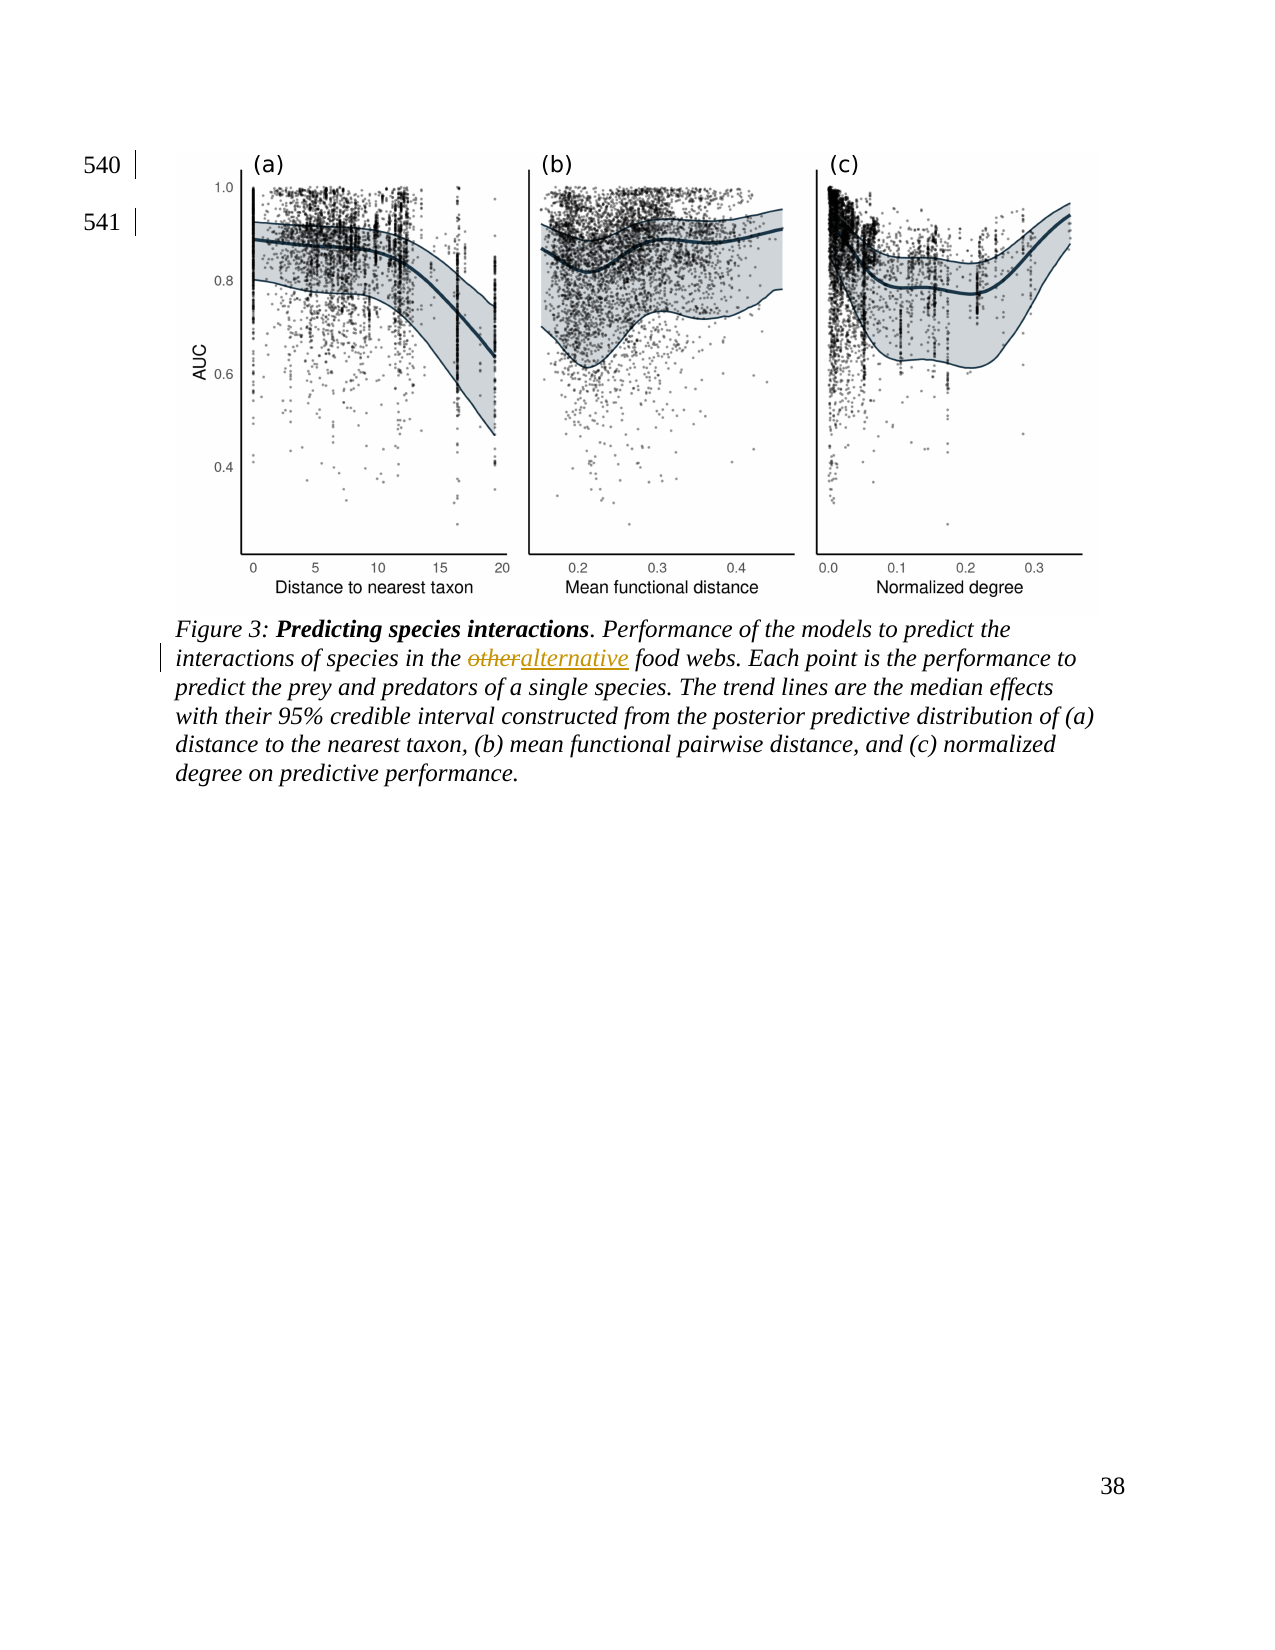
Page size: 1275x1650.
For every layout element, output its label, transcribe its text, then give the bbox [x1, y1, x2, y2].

text Figure 3: Predicting species interactions. Performance of the models to predict the interactions of species in the alternative food webs. Each point is the performance to predict the prey and predators of a single species. The trend lines are the median effects with their 95% credible interval constructed from the posterior predictive distribution of (a) distance to the nearest taxon, (b) mean functional pairwise distance, and (c) normalized degree on predictive performance. [175, 615, 1100, 787]
picture [175, 152, 1100, 615]
